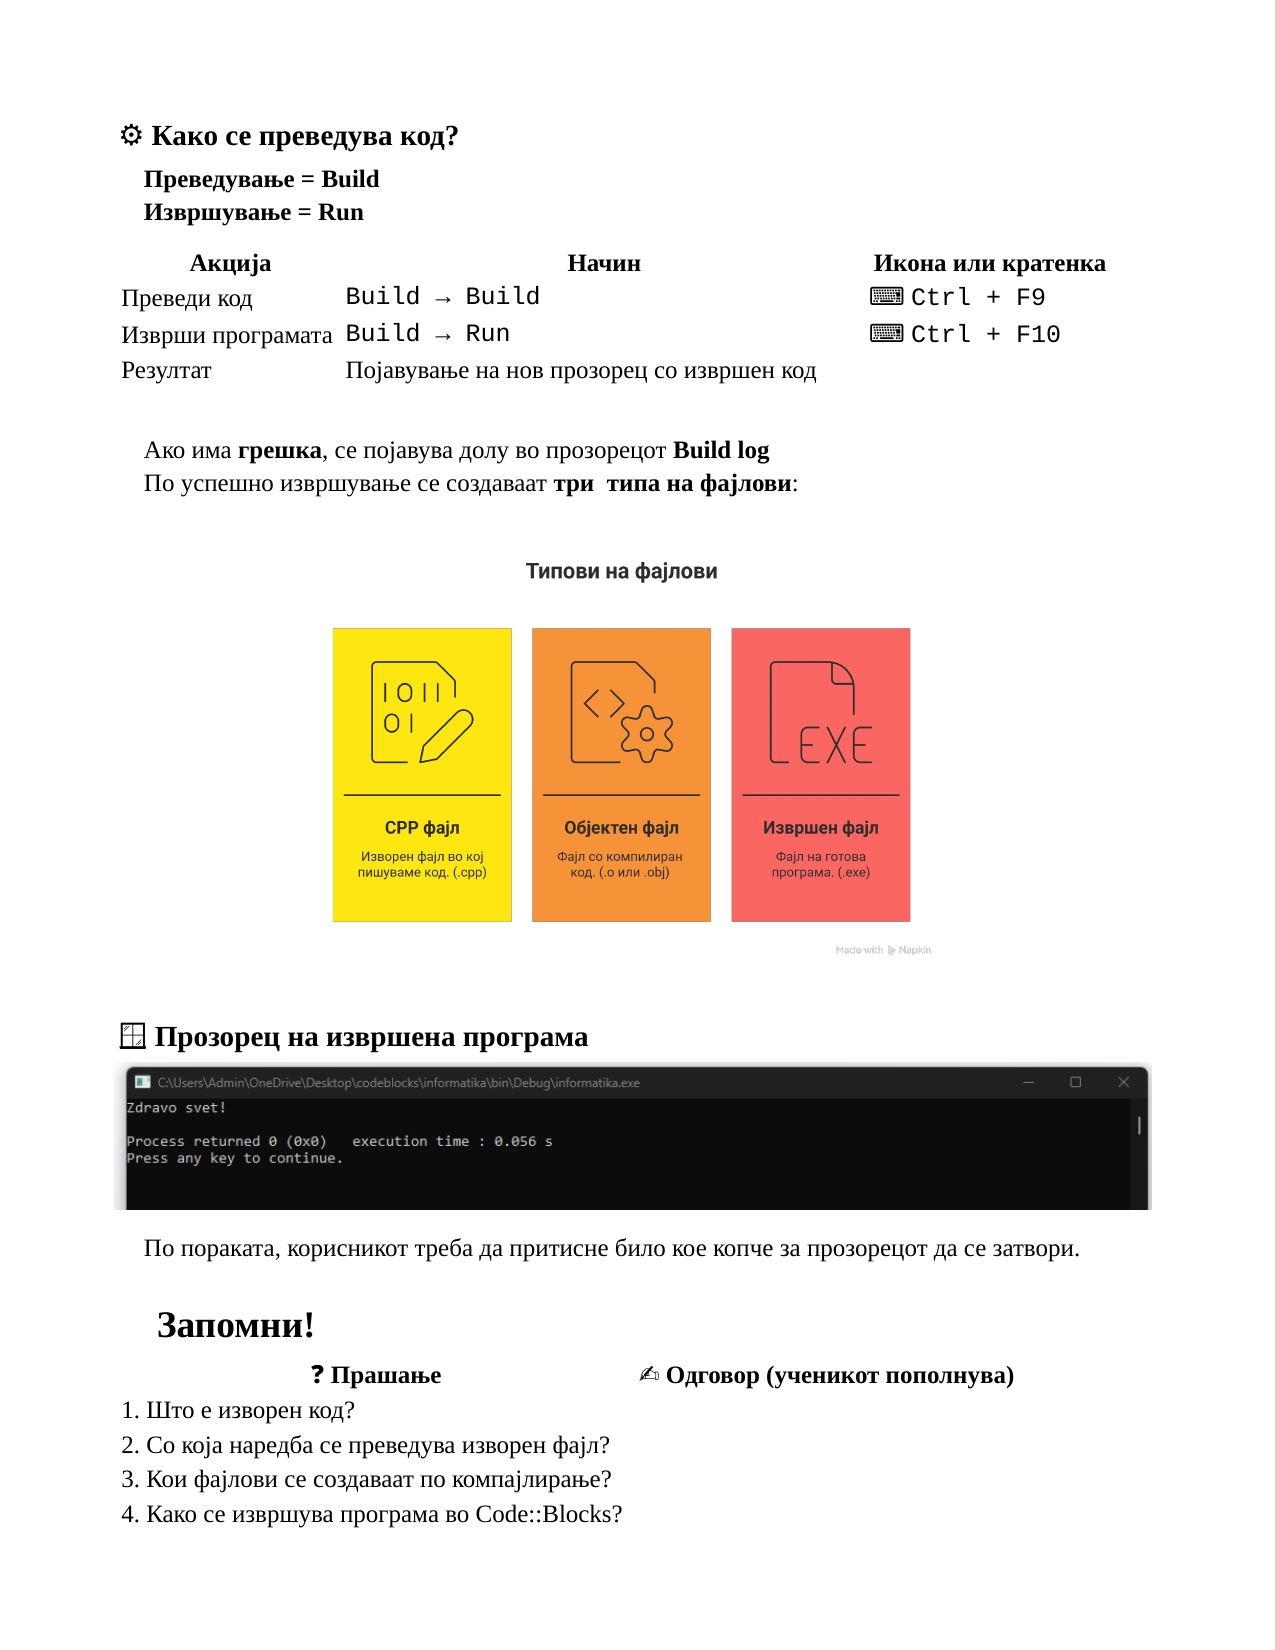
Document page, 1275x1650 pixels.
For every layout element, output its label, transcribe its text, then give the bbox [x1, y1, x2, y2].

table_cell Build → Run [343, 316, 866, 353]
table_cell Изврши програмата [118, 316, 342, 353]
table_cell ⌨️ Ctrl + F9 [866, 279, 1114, 316]
table_header ✍️ Одговор (ученикот пополнува) [633, 1358, 1020, 1392]
table_cell 3. Кои фајлови се создаваат по компајлирање? [118, 1461, 633, 1496]
table_header ❓ Прашање [118, 1358, 633, 1392]
text ✅ Преведување = Build ✅ Извршување = Run [118, 164, 1157, 226]
table_cell [633, 1427, 1020, 1461]
table_cell [633, 1496, 1020, 1531]
table_header Икона или кратенка [866, 245, 1114, 279]
table_cell [633, 1392, 1020, 1427]
subtitle 🧠 Запомни! [118, 1302, 1157, 1345]
table_cell Build → Build [343, 279, 866, 316]
table_cell 4. Како се извршува програма во Code::Blocks? [118, 1496, 633, 1531]
text 📌 По пораката, корисникот треба да притисне било кое копче за прозорецот да се затвори. [118, 1233, 1157, 1262]
table_cell Појавување на нов прозорец со извршен код 🖥️ [343, 353, 866, 387]
table_header Акција [118, 245, 342, 279]
table_cell Преведи код [118, 279, 342, 316]
text 📌 Ако има грешка, се појавува долу во прозорецот Build log 📌 По успешно извршување се создаваат три типа на фајлови: [118, 435, 1157, 497]
subtitle 🪟 Прозорец на извршена програма [118, 1019, 1157, 1053]
table_cell 2. Со која наредба се преведува изворен фајл? [118, 1427, 633, 1461]
table_cell [866, 353, 1114, 387]
picture [113, 1062, 1152, 1210]
table_cell ⌨️ Ctrl + F10 [866, 316, 1114, 353]
table_cell [633, 1461, 1020, 1496]
picture [291, 513, 952, 974]
table_cell Резултат [118, 353, 342, 387]
table_header Начин [343, 245, 866, 279]
table_cell 1. Што е изворен код? [118, 1392, 633, 1427]
subtitle ⚙️ Како се преведува код? [118, 118, 1157, 152]
